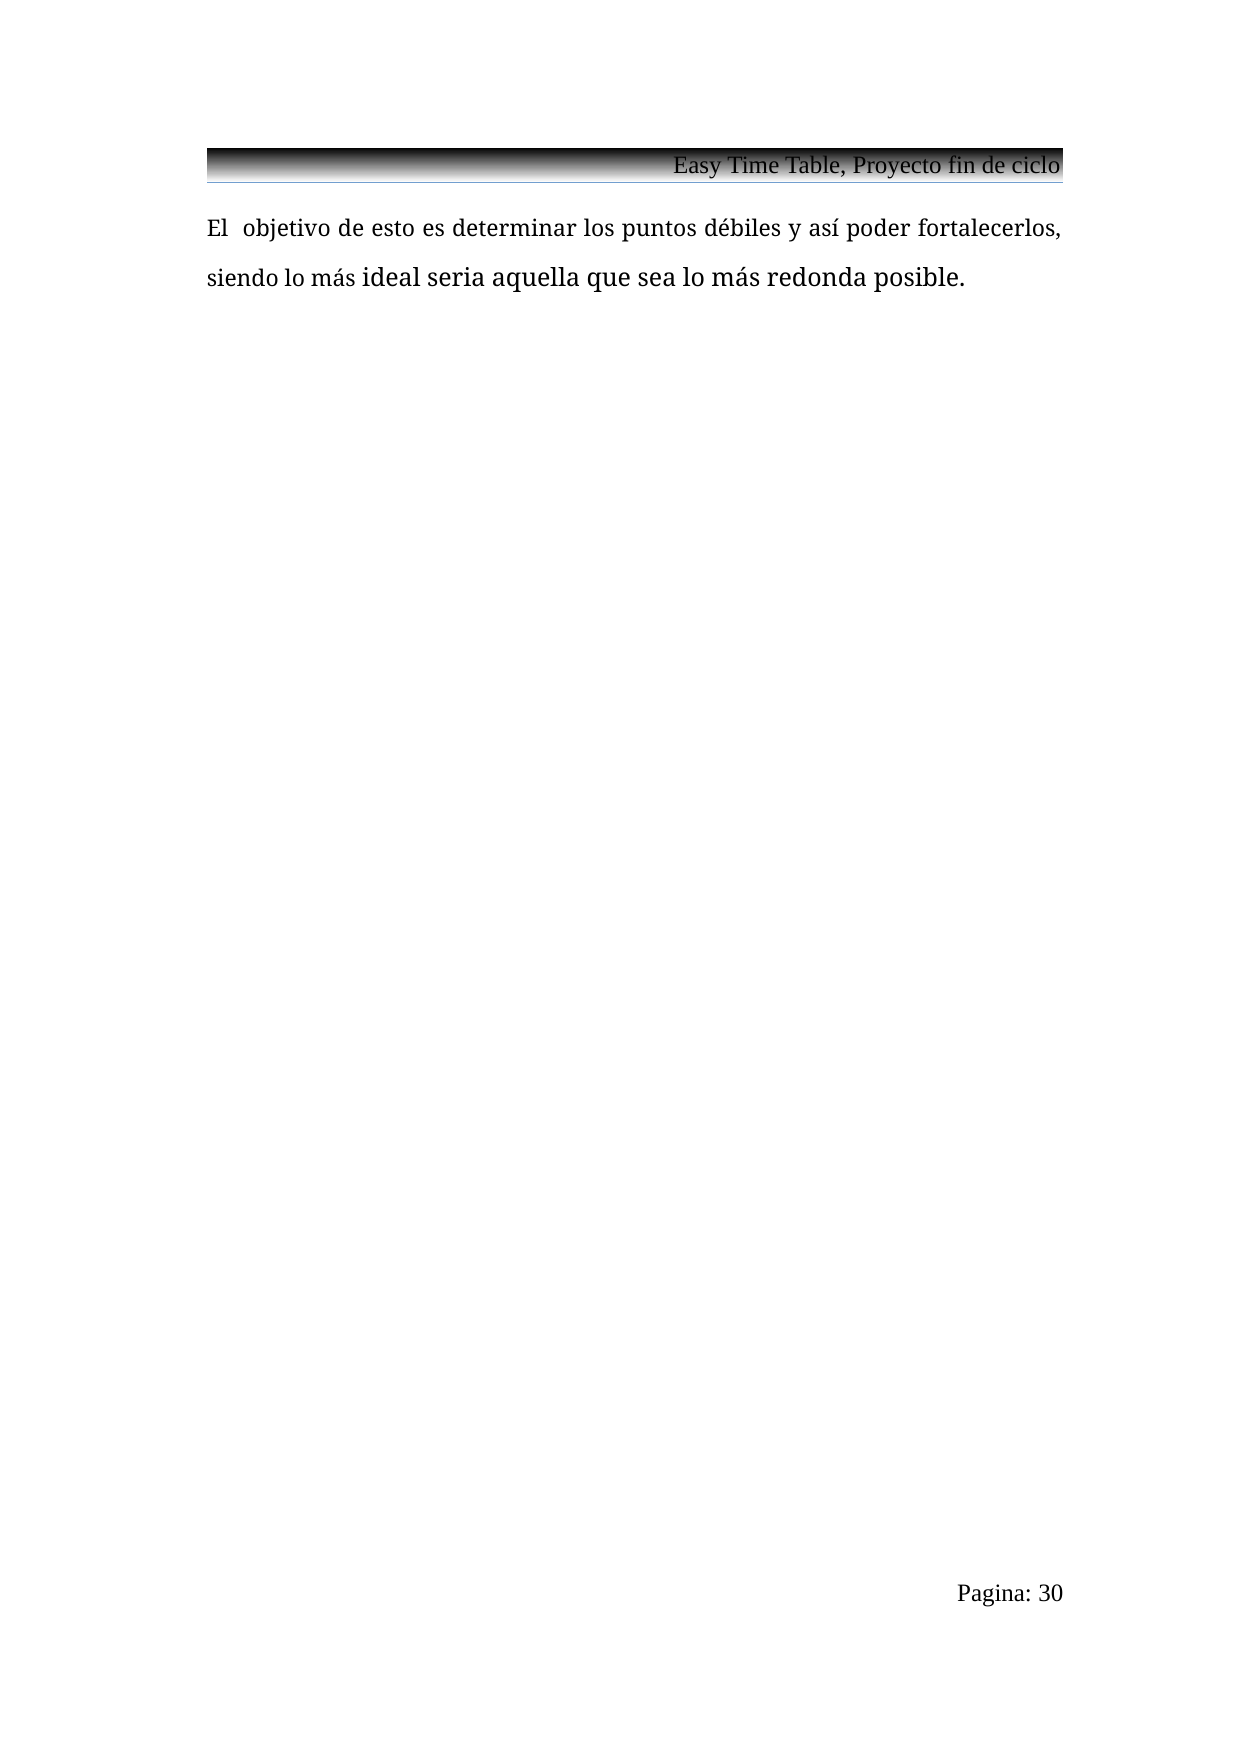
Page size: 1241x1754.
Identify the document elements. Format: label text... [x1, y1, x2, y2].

text El objetivo de esto es determinar los puntos débiles y así poder fortalecerlos, siendo lo más ideal seria aquella que sea lo más redonda posible. [207, 212, 1063, 294]
